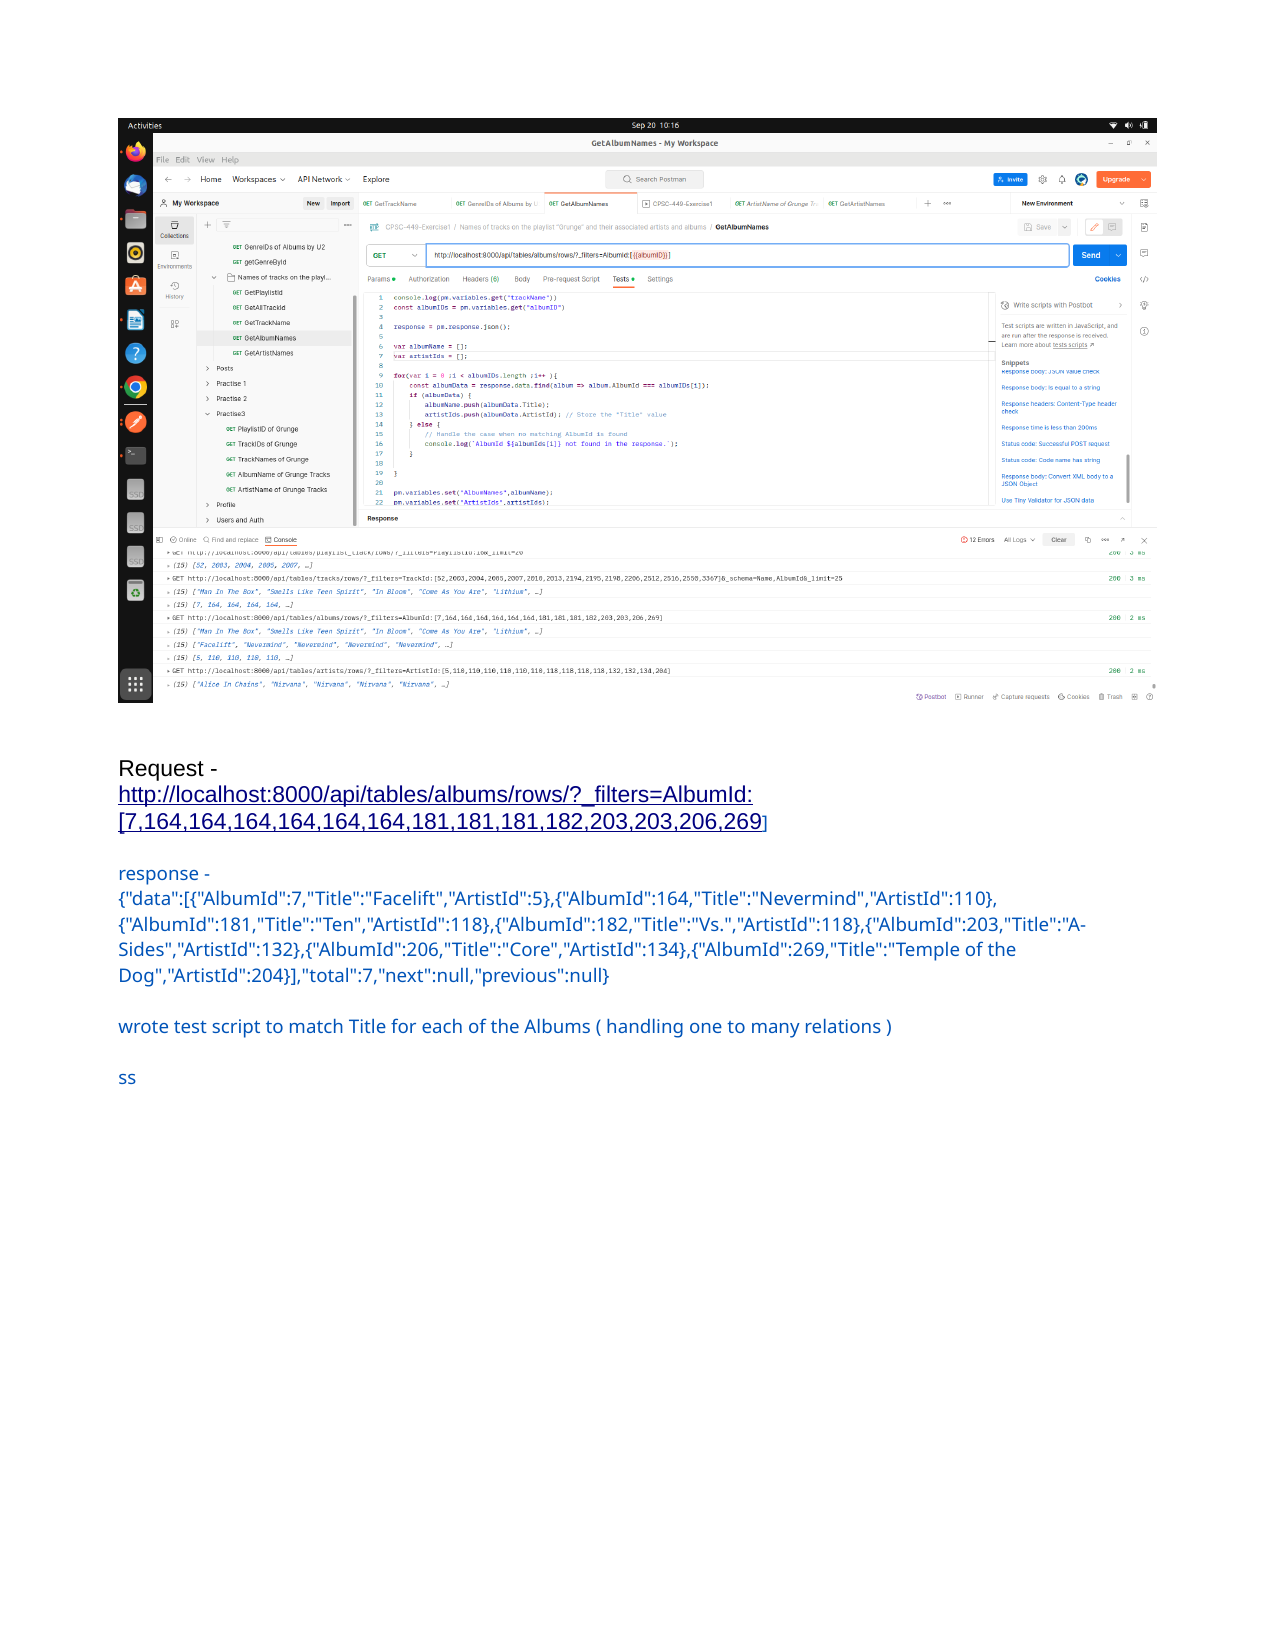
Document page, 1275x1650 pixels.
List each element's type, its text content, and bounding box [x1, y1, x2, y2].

picture [118, 118, 1157, 703]
text Request - http://localhost:8000/api/tables/albums/rows/?_filters=AlbumId:[7,164,164,164,164,164,164,181,181,181,182,203,203,206,269] response - {"data":[{"AlbumId":7,"Title":"Facelift","ArtistId":5},{"AlbumId":164,"Title":"Nevermind","ArtistId":110},{"AlbumId":181,"Title":"Ten","ArtistId":118},{"AlbumId":182,"Title":"Vs.","ArtistId":118},{"AlbumId":203,"Title":"A-Sides","ArtistId":132},{"AlbumId":206,"Title":"Core","ArtistId":134},{"AlbumId":269,"Title":"Temple of the Dog","ArtistId":204}],"total":7,"next":null,"previous":null} wrote test script to match Title for each of the Albums ( handling one to many relations ) ss [118, 703, 1157, 1090]
